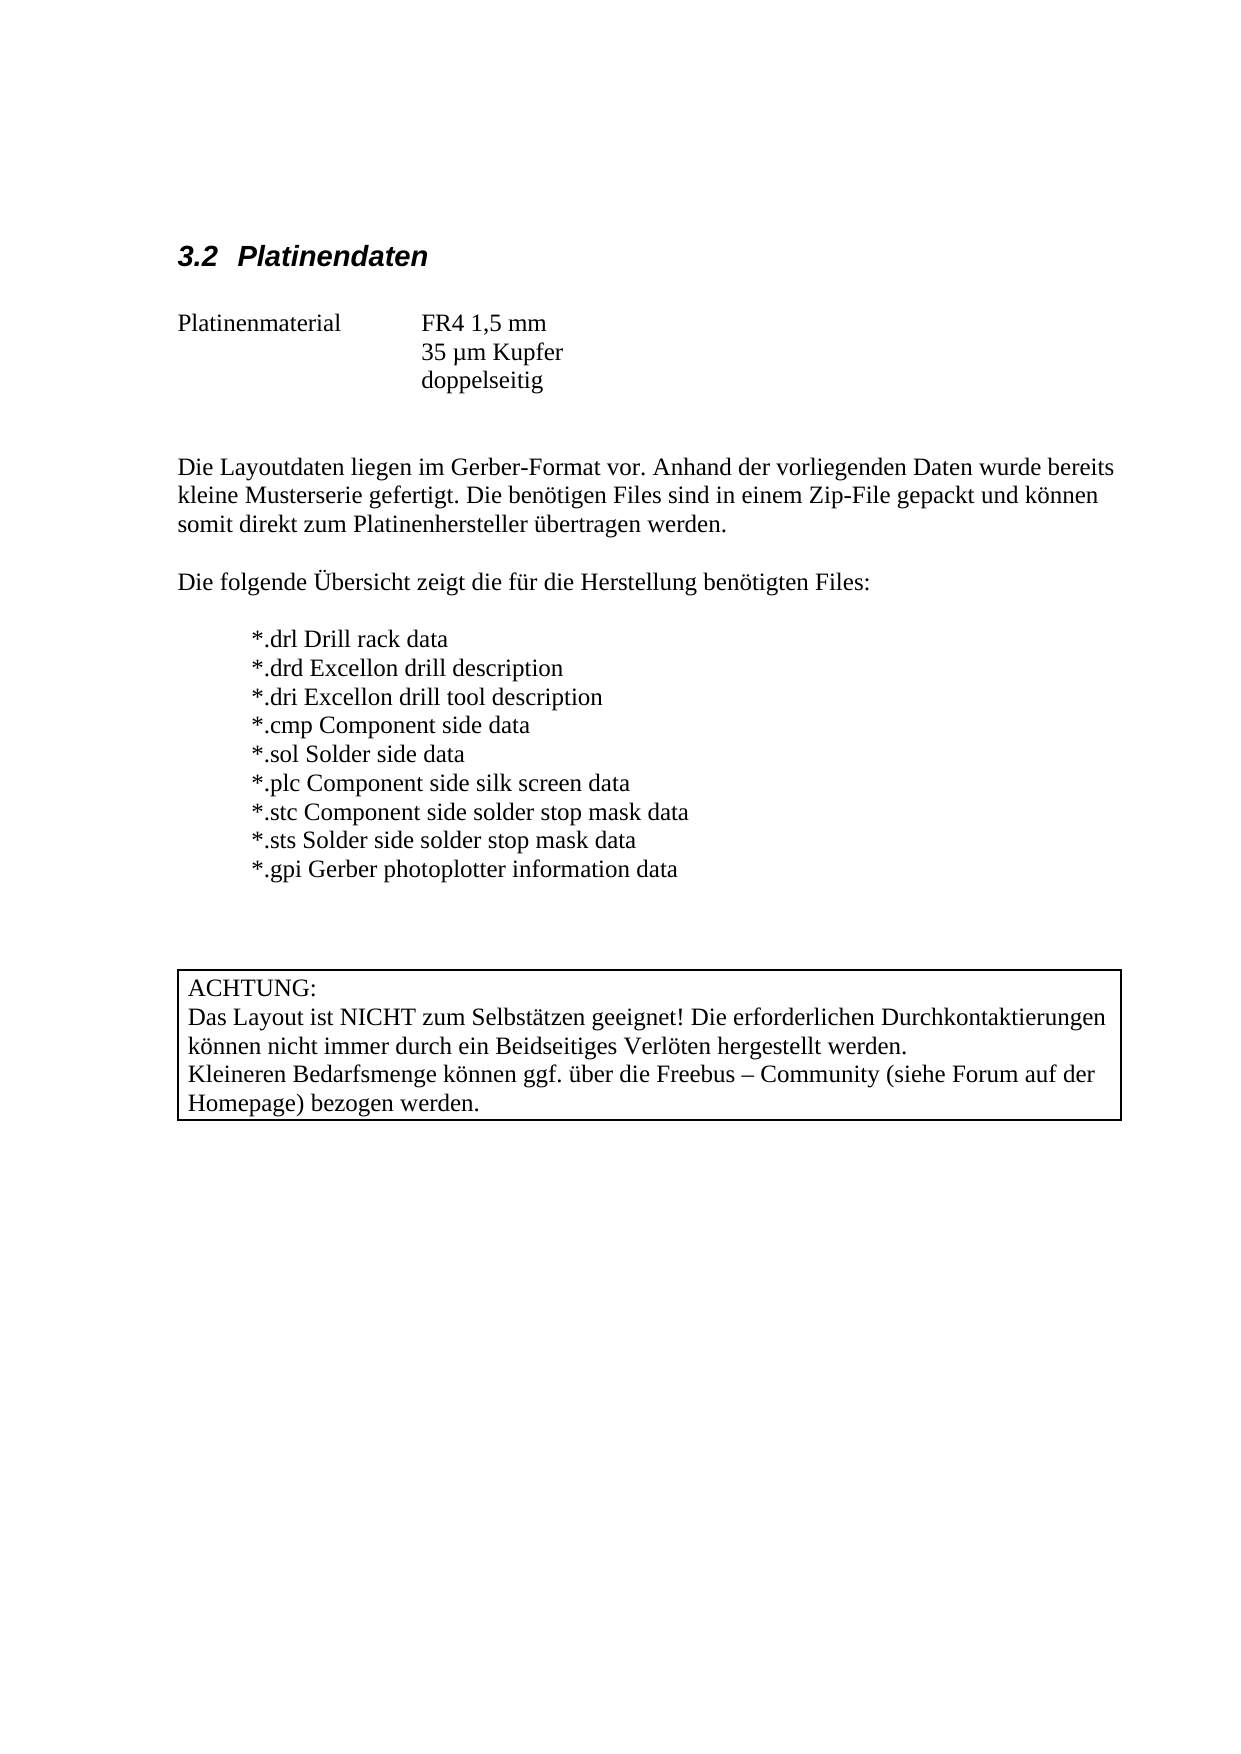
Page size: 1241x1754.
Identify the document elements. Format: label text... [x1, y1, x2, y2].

text Die Layoutdaten liegen im Gerber-Format vor. Anhand der vorliegenden Daten wurde bereits kleine Musterserie gefertigt. Die benötigen Files sind in einem Zip-File gepackt und können somit direkt zum Platinenhersteller übertragen werden. [177, 452, 1122, 538]
text *.drl Drill rack data [251, 624, 1122, 653]
text *.gpi Gerber photoplotter information data [251, 854, 1122, 883]
text *.plc Component side silk screen data [251, 768, 1122, 797]
text Kleineren Bedarfsmenge können ggf. über die Freebus – Community (siehe Forum auf der Homepage) bezogen werden. [179, 1055, 1120, 1119]
text Platinenmaterial FR4 1,5 mm 35 µm Kupfer doppelseitig [177, 308, 1122, 394]
subtitle Platinendaten [177, 239, 1122, 273]
text *.stc Component side solder stop mask data [251, 797, 1122, 825]
text Das Layout ist NICHT zum Selbstätzen geeignet! Die erforderlichen Durchkontaktierungen können nicht immer durch ein Beidseitiges Verlöten hergestellt werden. [179, 998, 1120, 1055]
text *.sol Solder side data [251, 739, 1122, 768]
text *.sts Solder side solder stop mask data [251, 825, 1122, 854]
text ACHTUNG: [179, 971, 1120, 998]
text *.drd Excellon drill description [251, 653, 1122, 682]
text Die folgende Übersicht zeigt die für die Herstellung benötigten Files: [177, 567, 1122, 595]
text *.cmp Component side data [251, 710, 1122, 739]
text *.dri Excellon drill tool description [251, 682, 1122, 710]
